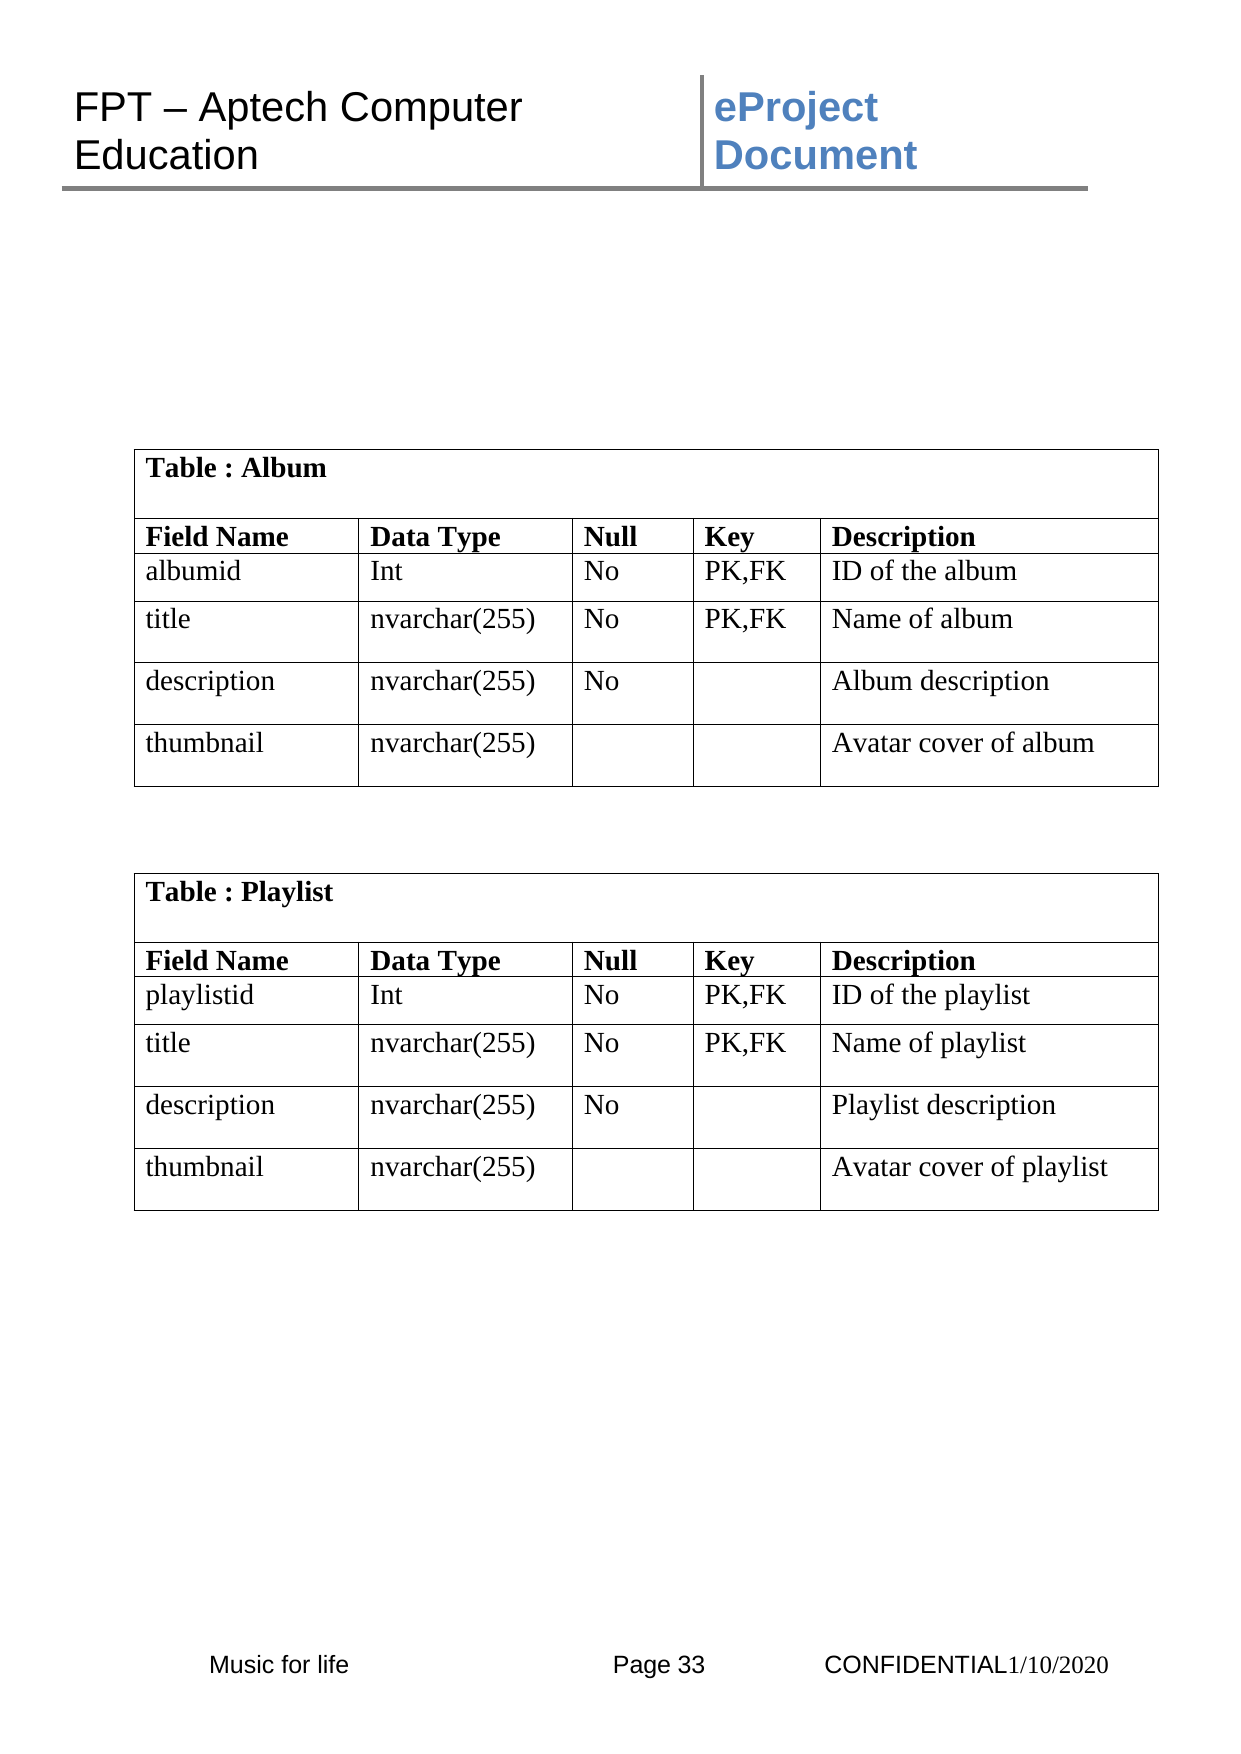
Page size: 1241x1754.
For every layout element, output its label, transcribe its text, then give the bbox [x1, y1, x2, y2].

table_cell Playlist description [821, 1087, 1158, 1148]
table_cell [694, 663, 820, 724]
table_cell nvarchar(255) [359, 1025, 572, 1086]
table_cell No [573, 663, 693, 724]
table_cell Int [359, 554, 572, 601]
table_cell PK,FK [694, 554, 820, 601]
table_cell Null [573, 519, 693, 552]
table_cell [694, 725, 820, 786]
table_cell Avatar cover of album [821, 725, 1158, 786]
table_cell nvarchar(255) [359, 1149, 572, 1210]
table_cell Avatar cover of playlist [821, 1149, 1158, 1210]
table_cell Field Name [135, 943, 358, 976]
table_cell No [573, 1087, 693, 1148]
table_cell No [573, 554, 693, 601]
table_cell ID of the playlist [821, 977, 1158, 1024]
table_cell No [573, 1025, 693, 1086]
table_cell Null [573, 943, 693, 976]
table_cell title [135, 1025, 358, 1086]
table_cell Name of album [821, 602, 1158, 662]
table_cell PK,FK [694, 602, 820, 662]
table_cell Key [694, 943, 820, 976]
table_cell PK,FK [694, 1025, 820, 1086]
table_cell Data Type [359, 519, 572, 552]
table_cell Key [694, 519, 820, 552]
table_cell playlistid [135, 977, 358, 1024]
table_cell thumbnail [135, 1149, 358, 1210]
table_cell albumid [135, 554, 358, 601]
table_header Table : Playlist [135, 874, 1158, 942]
table_cell Description [821, 943, 1158, 976]
table_cell Name of playlist [821, 1025, 1158, 1086]
table_cell Data Type [359, 943, 572, 976]
table_cell [694, 1149, 820, 1210]
table_cell description [135, 663, 358, 724]
table_cell [573, 1149, 693, 1210]
table_cell nvarchar(255) [359, 1087, 572, 1148]
table_cell Description [821, 519, 1158, 552]
table_cell title [135, 602, 358, 662]
table_cell Int [359, 977, 572, 1024]
table_cell Album description [821, 663, 1158, 724]
table_cell nvarchar(255) [359, 663, 572, 724]
table_cell ID of the album [821, 554, 1158, 601]
table_cell description [135, 1087, 358, 1148]
table_cell [694, 1087, 820, 1148]
table_cell [573, 725, 693, 786]
table_header Table : Album [135, 450, 1158, 518]
table_cell nvarchar(255) [359, 725, 572, 786]
table_cell thumbnail [135, 725, 358, 786]
table_cell No [573, 977, 693, 1024]
table_cell Field Name [135, 519, 358, 552]
table_cell nvarchar(255) [359, 602, 572, 662]
table_cell No [573, 602, 693, 662]
table_cell PK,FK [694, 977, 820, 1024]
